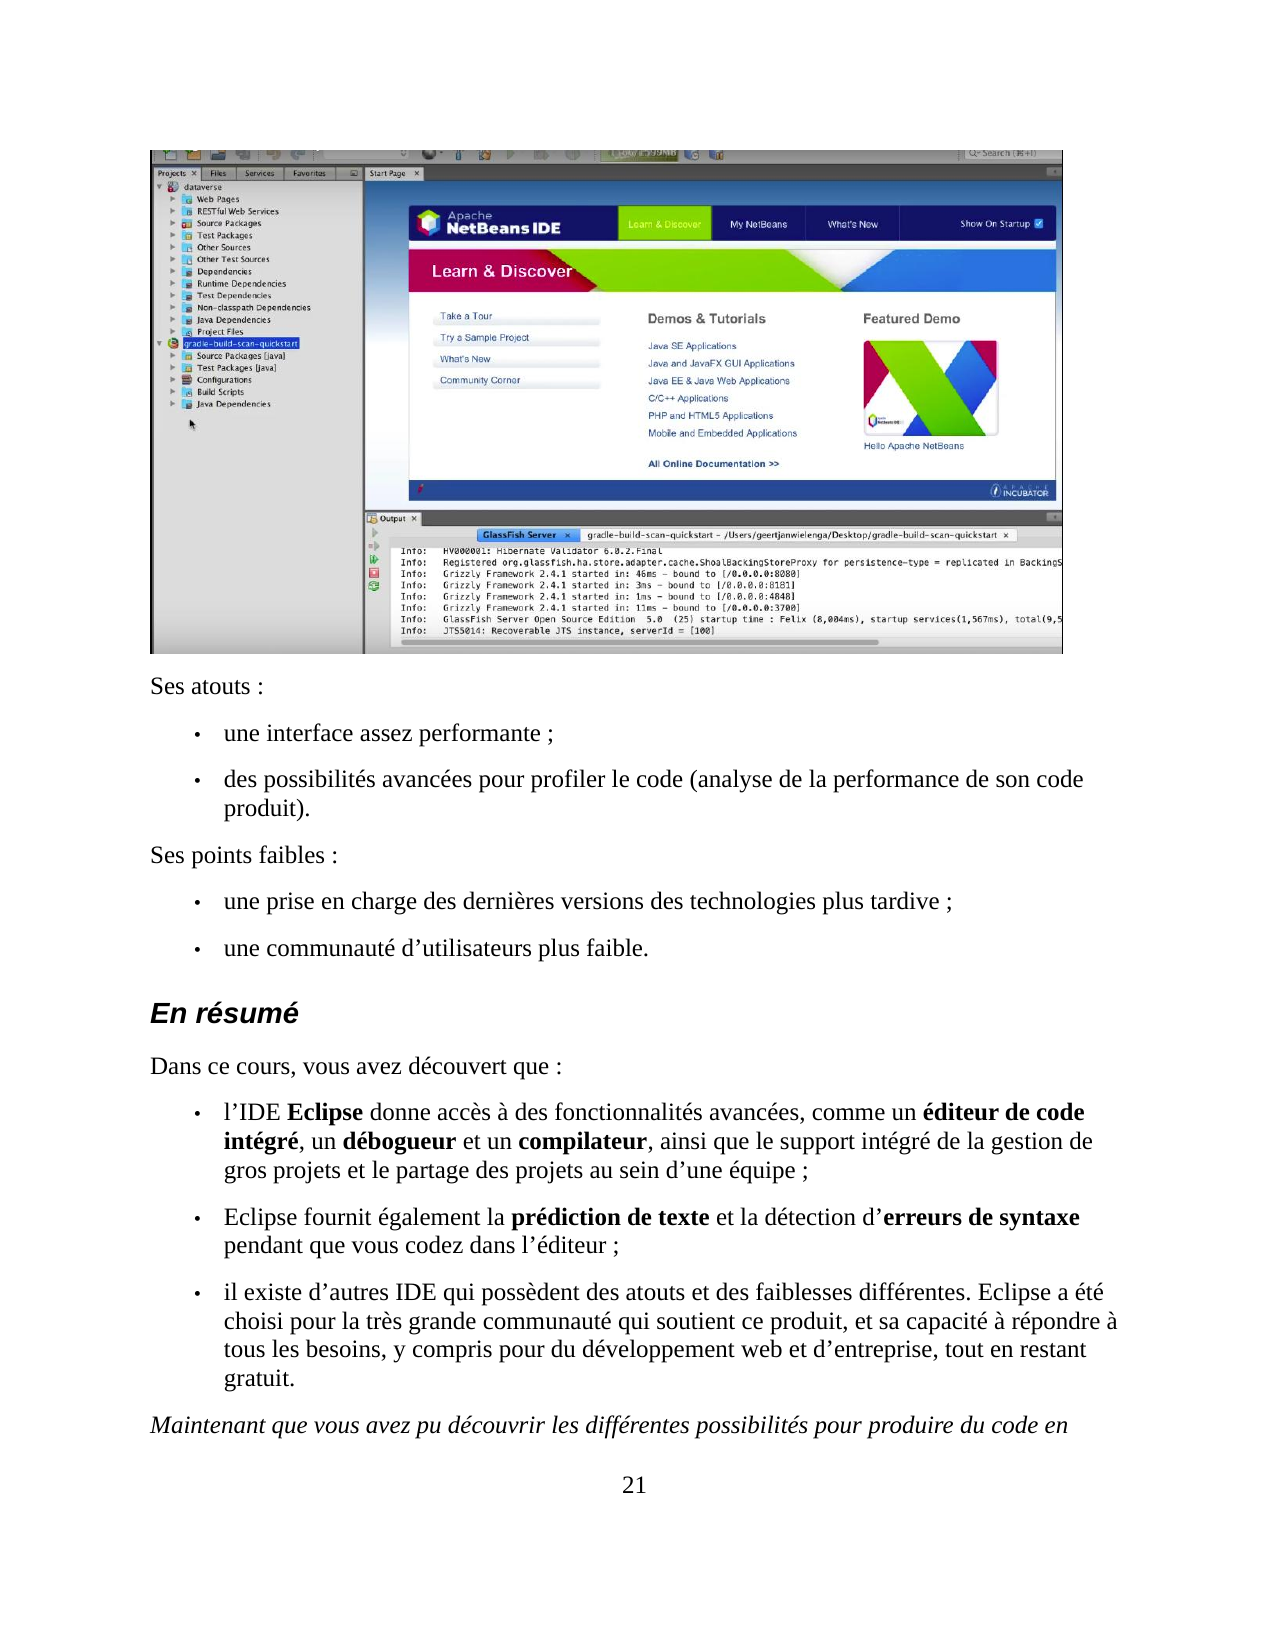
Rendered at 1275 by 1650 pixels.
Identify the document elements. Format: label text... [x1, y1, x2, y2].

list l’IDE Eclipse donne accès à des fonctionnalités avancées, comme un éditeur de code intégré, un débogueur et un compilateur, ainsi que le support intégré de la gestion de gros projets et le partage des projets au sein d’une équipe ; [194, 1097, 1125, 1184]
picture [150, 150, 1063, 654]
list des possibilités avancées pour profiler le code (analyse de la performance de son code produit). [194, 764, 1125, 822]
text Maintenant que vous avez pu découvrir les différentes possibilités pour produire du code en [150, 1410, 1125, 1439]
text Ses atouts : [150, 671, 1125, 700]
text Ses points faibles : [150, 840, 1125, 868]
list Eclipse fournit également la prédiction de texte et la détection d’erreurs de syntaxe pendant que vous codez dans l’éditeur ; [194, 1202, 1125, 1259]
list une communauté d’utilisateurs plus faible. [194, 933, 1125, 962]
list une prise en charge des dernières versions des technologies plus tardive ; [194, 886, 1125, 915]
subtitle En résumé [150, 996, 1125, 1029]
text Dans ce cours, vous avez découvert que : [150, 1051, 1125, 1079]
list il existe d’autres IDE qui possèdent des atouts et des faiblesses différentes. Eclipse a été choisi pour la très grande communauté qui soutient ce produit, et sa capacité à répondre à tous les besoins, y compris pour du développement web et d’entreprise, tout en restant gratuit. [194, 1277, 1125, 1392]
list une interface assez performante ; [194, 718, 1125, 746]
